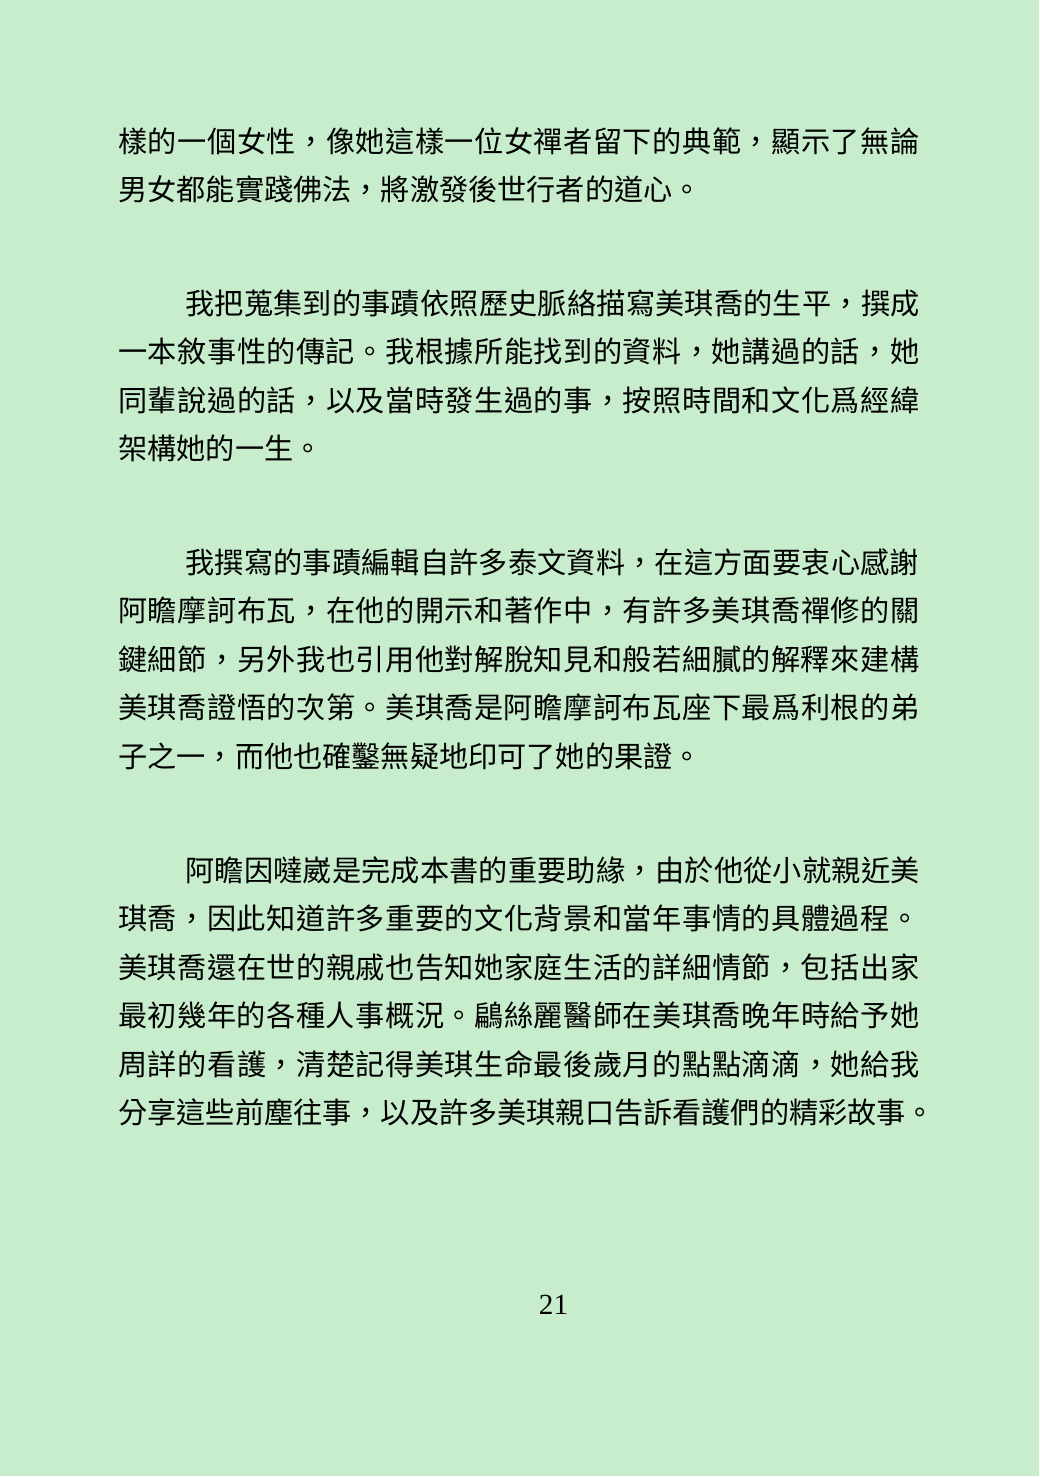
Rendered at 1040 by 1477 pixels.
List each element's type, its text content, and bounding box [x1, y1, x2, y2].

text 我把蒐集到的事蹟依照歷史脈絡描寫美琪喬的生平，撰成一本敘事性的傳記。我根據所能找到的資料，她講過的話，她同輩說過的話，以及當時發生過的事，按照時間和文化爲經緯架構她的一生。 [118, 280, 921, 468]
text 在佛教界，那些禪定精湛的比丘僧眾不受文化偏差的影響，他們肯定真正修行的八戒女有能力證得甚深的境界。事實上，女眾對佛法有很高的悟性，同時有能力證入深定，培養殊勝的知見和智慧。在泰國，許多美琪和女居士的成就超過男出家眾。因此，一般禪師都很尊重女修行者，認爲在根器上，女眾與男眾都一樣。當今泰國森林佛教傳承，許多德高望重的禪師都相信女眾能修到最高的果證，並且經常讚賞女出家眾爲模範老師。很多森林禪師座下都有受公認爲老師的女弟子，這些出家和在家的女弟子積極參與佛教活動，靠自己出色的能力擔任禪師、治療師或者善知識的角色，深受當地社會尊敬。美琪喬就是這樣的一個女性，像她這樣一位女禪者留下的典範，顯示了無論男女都能實踐佛法，將激發後世行者的道心。 [118, 118, 921, 209]
text 我撰寫的事蹟編輯自許多泰文資料，在這方面要衷心感謝阿瞻摩訶布瓦，在他的開示和著作中，有許多美琪喬禪修的關鍵細節，另外我也引用他對解脫知見和般若細膩的解釋來建構美琪喬證悟的次第。美琪喬是阿瞻摩訶布瓦座下最爲利根的弟子之一，而他也確鑿無疑地印可了她的果證。 [118, 539, 921, 776]
text 阿瞻因噠崴是完成本書的重要助緣，由於他從小就親近美琪喬，因此知道許多重要的文化背景和當年事情的具體過程。美琪喬還在世的親戚也告知她家庭生活的詳細情節，包括出家最初幾年的各種人事概況。鶣絲麗醫師在美琪喬晚年時給予她周詳的看護，清楚記得美琪生命最後歲月的點點滴滴，她給我分享這些前塵往事，以及許多美琪親口告訴看護們的精彩故事。 [118, 847, 921, 1132]
